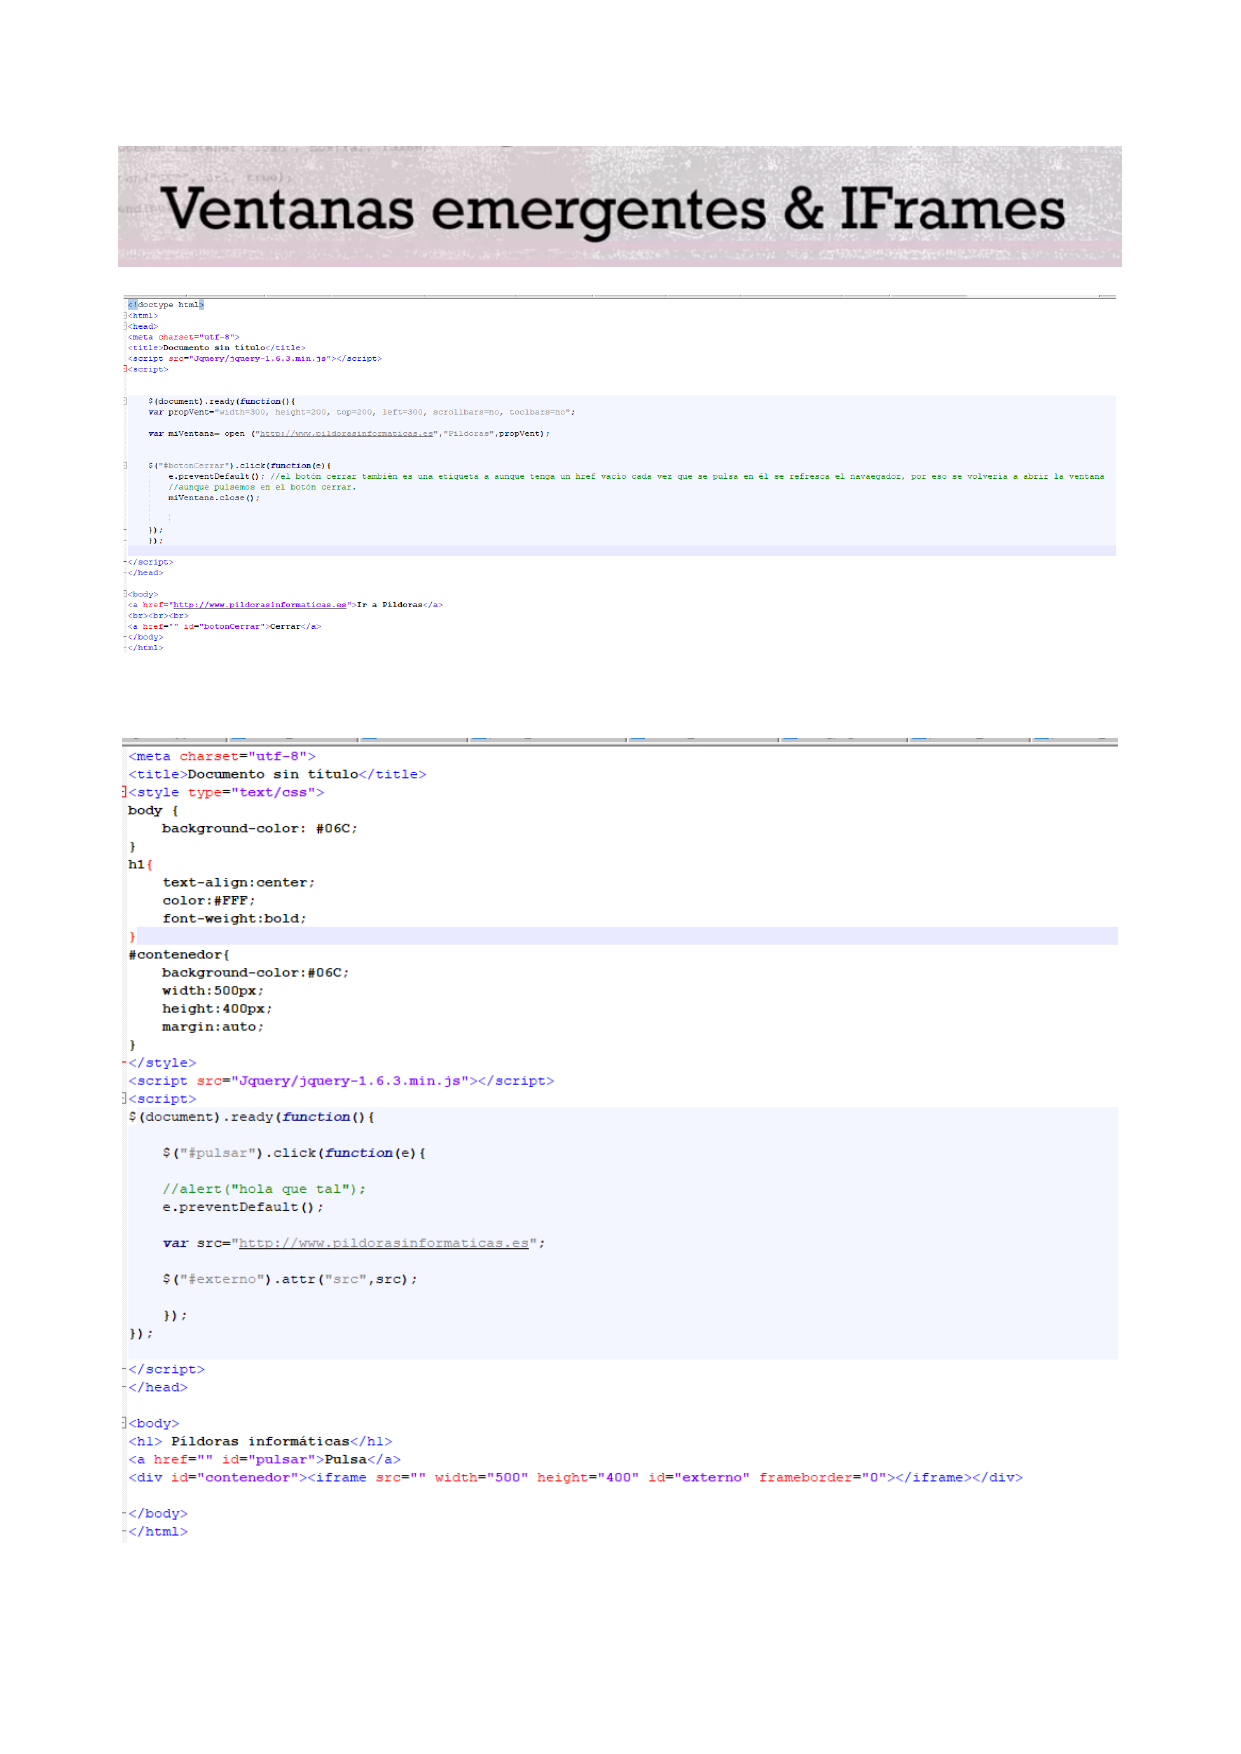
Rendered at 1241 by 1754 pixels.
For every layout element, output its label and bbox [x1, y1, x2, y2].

picture [118, 146, 1122, 267]
picture [122, 738, 1118, 1543]
picture [123, 295, 1117, 653]
